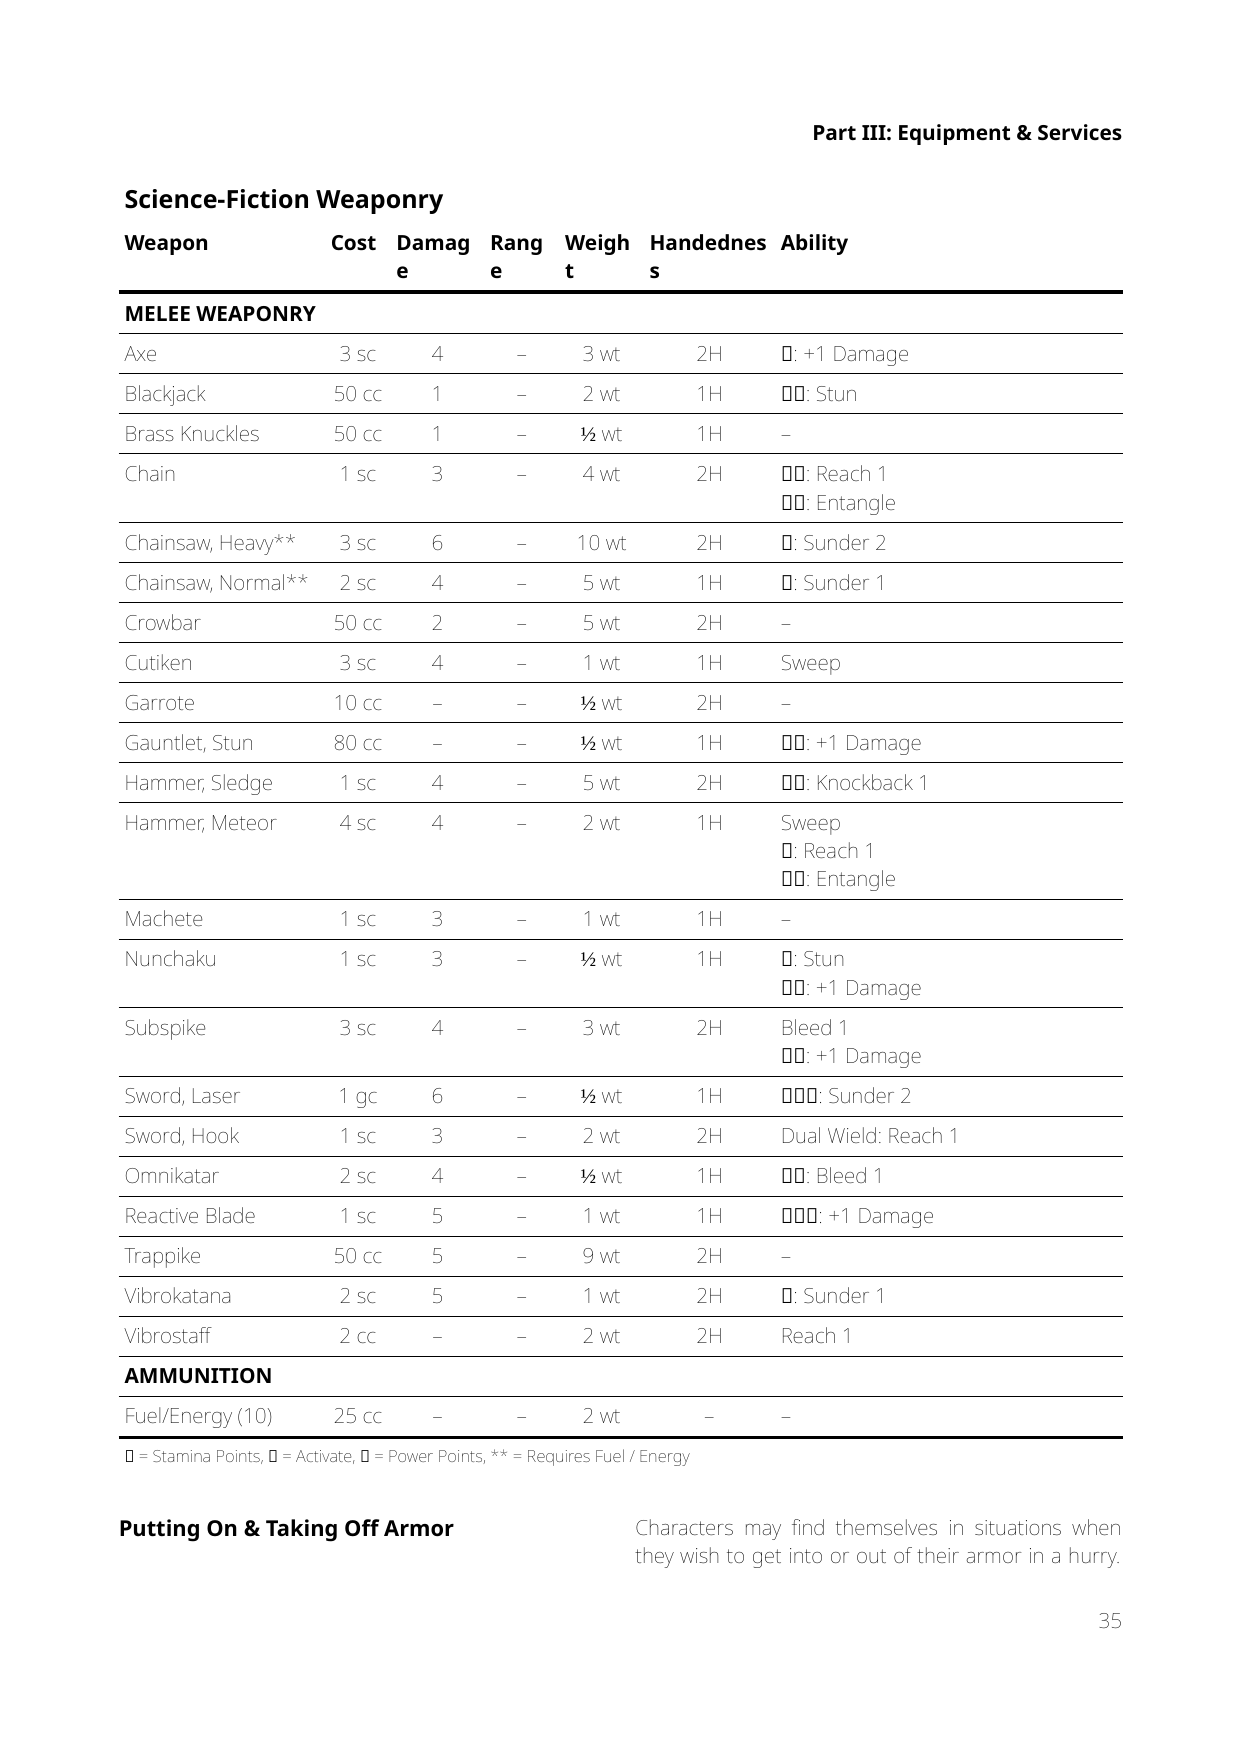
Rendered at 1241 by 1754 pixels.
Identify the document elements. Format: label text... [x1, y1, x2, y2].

table_cell 2 wt [559, 1317, 643, 1356]
table_cell – [484, 414, 559, 453]
table_cell 1H [644, 414, 775, 453]
table_cell – [484, 523, 559, 562]
table_cell 50 cc [325, 1237, 390, 1276]
table_cell 6 [390, 1077, 484, 1116]
table_cell : Sunder 1 [775, 563, 1123, 602]
table_cell ½ wt [559, 723, 643, 762]
table_cell – [390, 723, 484, 762]
table_cell Garrote [119, 683, 325, 722]
table_cell 10 cc [325, 683, 390, 722]
table_cell 2H [644, 1117, 775, 1156]
table_cell 3 [390, 940, 484, 1007]
table_cell – [390, 1397, 484, 1436]
table_cell – [484, 1277, 559, 1316]
table_cell – [484, 334, 559, 373]
table_cell 2H [644, 334, 775, 373]
table_header Science-Fiction Weaponry [119, 176, 1123, 222]
table_cell 1H [644, 643, 775, 682]
table_cell Ability [775, 222, 1123, 290]
table_cell 50 cc [325, 374, 390, 413]
table_cell : Sunder 2 [775, 1077, 1123, 1116]
table_cell 2H [644, 454, 775, 522]
table_cell 4 wt [559, 454, 643, 522]
table_cell 3 [390, 454, 484, 522]
table_cell 4 [390, 563, 484, 602]
table_cell – [484, 1008, 559, 1076]
table_cell 4 [390, 643, 484, 682]
table_cell 2 cc [325, 1317, 390, 1356]
table_cell : +1 Damage [775, 723, 1123, 762]
table_cell – [390, 1317, 484, 1356]
table_cell ½ wt [559, 414, 643, 453]
table_cell – [484, 1317, 559, 1356]
table_cell 4 [390, 1008, 484, 1076]
table_cell – [644, 1397, 775, 1436]
table_cell – [484, 1197, 559, 1236]
table_cell Cutiken [119, 643, 325, 682]
table_cell – [484, 900, 559, 939]
table_cell 6 [390, 523, 484, 562]
table_cell 2H [644, 1237, 775, 1276]
table_cell : Reach 1 : Entangle [775, 454, 1123, 522]
table_cell 2 wt [559, 1117, 643, 1156]
table_cell 5 [390, 1197, 484, 1236]
table_cell Chainsaw, Normal** [119, 563, 325, 602]
table_cell 50 cc [325, 603, 390, 642]
table_cell ½ wt [559, 1157, 643, 1196]
table_cell 2 wt [559, 374, 643, 413]
table_cell 1H [644, 1077, 775, 1116]
table_cell Chain [119, 454, 325, 522]
table_cell 1 sc [325, 1117, 390, 1156]
table_cell Subspike [119, 1008, 325, 1076]
table_cell 1H [644, 563, 775, 602]
table_cell 2 sc [325, 563, 390, 602]
table_cell 1 sc [325, 900, 390, 939]
table_cell 1 wt [559, 643, 643, 682]
table_cell – [484, 1397, 559, 1436]
table_cell 3 sc [325, 523, 390, 562]
table_cell – [484, 803, 559, 899]
table_cell – [775, 900, 1123, 939]
table_cell : Stun : +1 Damage [775, 940, 1123, 1007]
table_cell Fuel/Energy (10) [119, 1397, 325, 1436]
table_cell 1 gc [325, 1077, 390, 1116]
table_cell – [484, 1237, 559, 1276]
table_cell Nunchaku [119, 940, 325, 1007]
table_cell : Bleed 1 [775, 1157, 1123, 1196]
table_cell Axe [119, 334, 325, 373]
table_cell Omnikatar [119, 1157, 325, 1196]
table_cell 1 [390, 374, 484, 413]
table_cell Bleed 1 : +1 Damage [775, 1008, 1123, 1076]
table_cell ½ wt [559, 940, 643, 1007]
table_cell 2H [644, 523, 775, 562]
table_cell – [484, 683, 559, 722]
table_cell Handedness [644, 222, 775, 290]
table_cell 2 wt [559, 803, 643, 899]
table_cell 2H [644, 1008, 775, 1076]
table_cell – [484, 1077, 559, 1116]
table_cell – [484, 1157, 559, 1196]
table_cell 1 wt [559, 1277, 643, 1316]
table_cell 2H [644, 1317, 775, 1356]
table_cell : Knockback 1 [775, 763, 1123, 802]
table_cell : Sunder 1 [775, 1277, 1123, 1316]
table_cell ½ wt [559, 683, 643, 722]
table_cell Hammer, Sledge [119, 763, 325, 802]
table_cell 2H [644, 683, 775, 722]
table_cell 10 wt [559, 523, 643, 562]
table_cell – [775, 414, 1123, 453]
table_cell 5 wt [559, 603, 643, 642]
table_cell 80 cc [325, 723, 390, 762]
table_cell 2H [644, 603, 775, 642]
table_cell 3 sc [325, 334, 390, 373]
table_cell AMMUNITION [119, 1357, 1123, 1396]
table_cell 1H [644, 1197, 775, 1236]
table_cell 3 wt [559, 1008, 643, 1076]
table_cell Range [484, 222, 559, 290]
table_cell 25 cc [325, 1397, 390, 1436]
table_cell – [775, 683, 1123, 722]
table_cell 3 sc [325, 1008, 390, 1076]
table_cell – [484, 454, 559, 522]
table_cell : +1 Damage [775, 334, 1123, 373]
table_cell 1 sc [325, 763, 390, 802]
table_cell 50 cc [325, 414, 390, 453]
table_cell 3 wt [559, 334, 643, 373]
table_cell : Sunder 2 [775, 523, 1123, 562]
table_cell 4 sc [325, 803, 390, 899]
table_cell – [775, 603, 1123, 642]
table_cell Weight [559, 222, 643, 290]
table_cell Trappike [119, 1237, 325, 1276]
table_cell 5 wt [559, 563, 643, 602]
table_cell 1 wt [559, 900, 643, 939]
table_cell 1H [644, 940, 775, 1007]
table_cell 1 sc [325, 454, 390, 522]
table_cell 1 wt [559, 1197, 643, 1236]
table_cell 2 sc [325, 1277, 390, 1316]
table_cell 1 sc [325, 1197, 390, 1236]
table_cell Brass Knuckles [119, 414, 325, 453]
table_cell 1H [644, 803, 775, 899]
table_cell Vibrostaff [119, 1317, 325, 1356]
table_cell 4 [390, 334, 484, 373]
table_cell Blackjack [119, 374, 325, 413]
table_cell 4 [390, 803, 484, 899]
table_cell 2 [390, 603, 484, 642]
table_cell – [484, 1117, 559, 1156]
table_cell Dual Wield: Reach 1 [775, 1117, 1123, 1156]
table_cell  = Stamina Points,  = Activate,  = Power Points, ** = Requires Fuel / Energy [119, 1439, 1123, 1473]
table_cell – [484, 563, 559, 602]
table_cell – [484, 374, 559, 413]
table_cell 1H [644, 900, 775, 939]
table_cell – [484, 723, 559, 762]
table_cell 9 wt [559, 1237, 643, 1276]
table_cell 3 [390, 900, 484, 939]
table_cell ½ wt [559, 1077, 643, 1116]
table_cell Sweep : Reach 1 : Entangle [775, 803, 1123, 899]
table_cell – [484, 603, 559, 642]
table_cell MELEE WEAPONRY [119, 294, 1123, 333]
table_cell Chainsaw, Heavy** [119, 523, 325, 562]
table_cell – [484, 763, 559, 802]
table_cell – [390, 683, 484, 722]
table_cell 1H [644, 374, 775, 413]
text Putting On & Taking Off Armor [118, 1513, 605, 1543]
table_cell 5 wt [559, 763, 643, 802]
table_cell Gauntlet, Stun [119, 723, 325, 762]
table_cell Sweep [775, 643, 1123, 682]
table_cell 4 [390, 763, 484, 802]
table_cell Sword, Laser [119, 1077, 325, 1116]
table_cell 3 [390, 1117, 484, 1156]
table_cell Cost [325, 222, 390, 290]
table_cell Reach 1 [775, 1317, 1123, 1356]
table_cell 1H [644, 723, 775, 762]
table_cell Weapon [119, 222, 325, 290]
table_cell Vibrokatana [119, 1277, 325, 1316]
table_cell Machete [119, 900, 325, 939]
table_cell Sword, Hook [119, 1117, 325, 1156]
table_cell 4 [390, 1157, 484, 1196]
table_cell 1 sc [325, 940, 390, 1007]
table_cell 1H [644, 1157, 775, 1196]
table_cell Crowbar [119, 603, 325, 642]
table_cell 2H [644, 1277, 775, 1316]
table_cell 2 wt [559, 1397, 643, 1436]
table_cell : Stun [775, 374, 1123, 413]
table_cell 5 [390, 1277, 484, 1316]
table_cell – [484, 643, 559, 682]
text Characters may find themselves in situations when they wish to get into or out of their armor in a hurry. [635, 1513, 1122, 1570]
table_cell – [484, 940, 559, 1007]
table_cell : +1 Damage [775, 1197, 1123, 1236]
table_cell 3 sc [325, 643, 390, 682]
table_cell – [775, 1397, 1123, 1436]
table_cell 5 [390, 1237, 484, 1276]
table_cell – [775, 1237, 1123, 1276]
table_cell 2H [644, 763, 775, 802]
table_cell 2 sc [325, 1157, 390, 1196]
table_cell 1 [390, 414, 484, 453]
table_cell Hammer, Meteor [119, 803, 325, 899]
table_cell Damage [390, 222, 484, 290]
table_cell Reactive Blade [119, 1197, 325, 1236]
